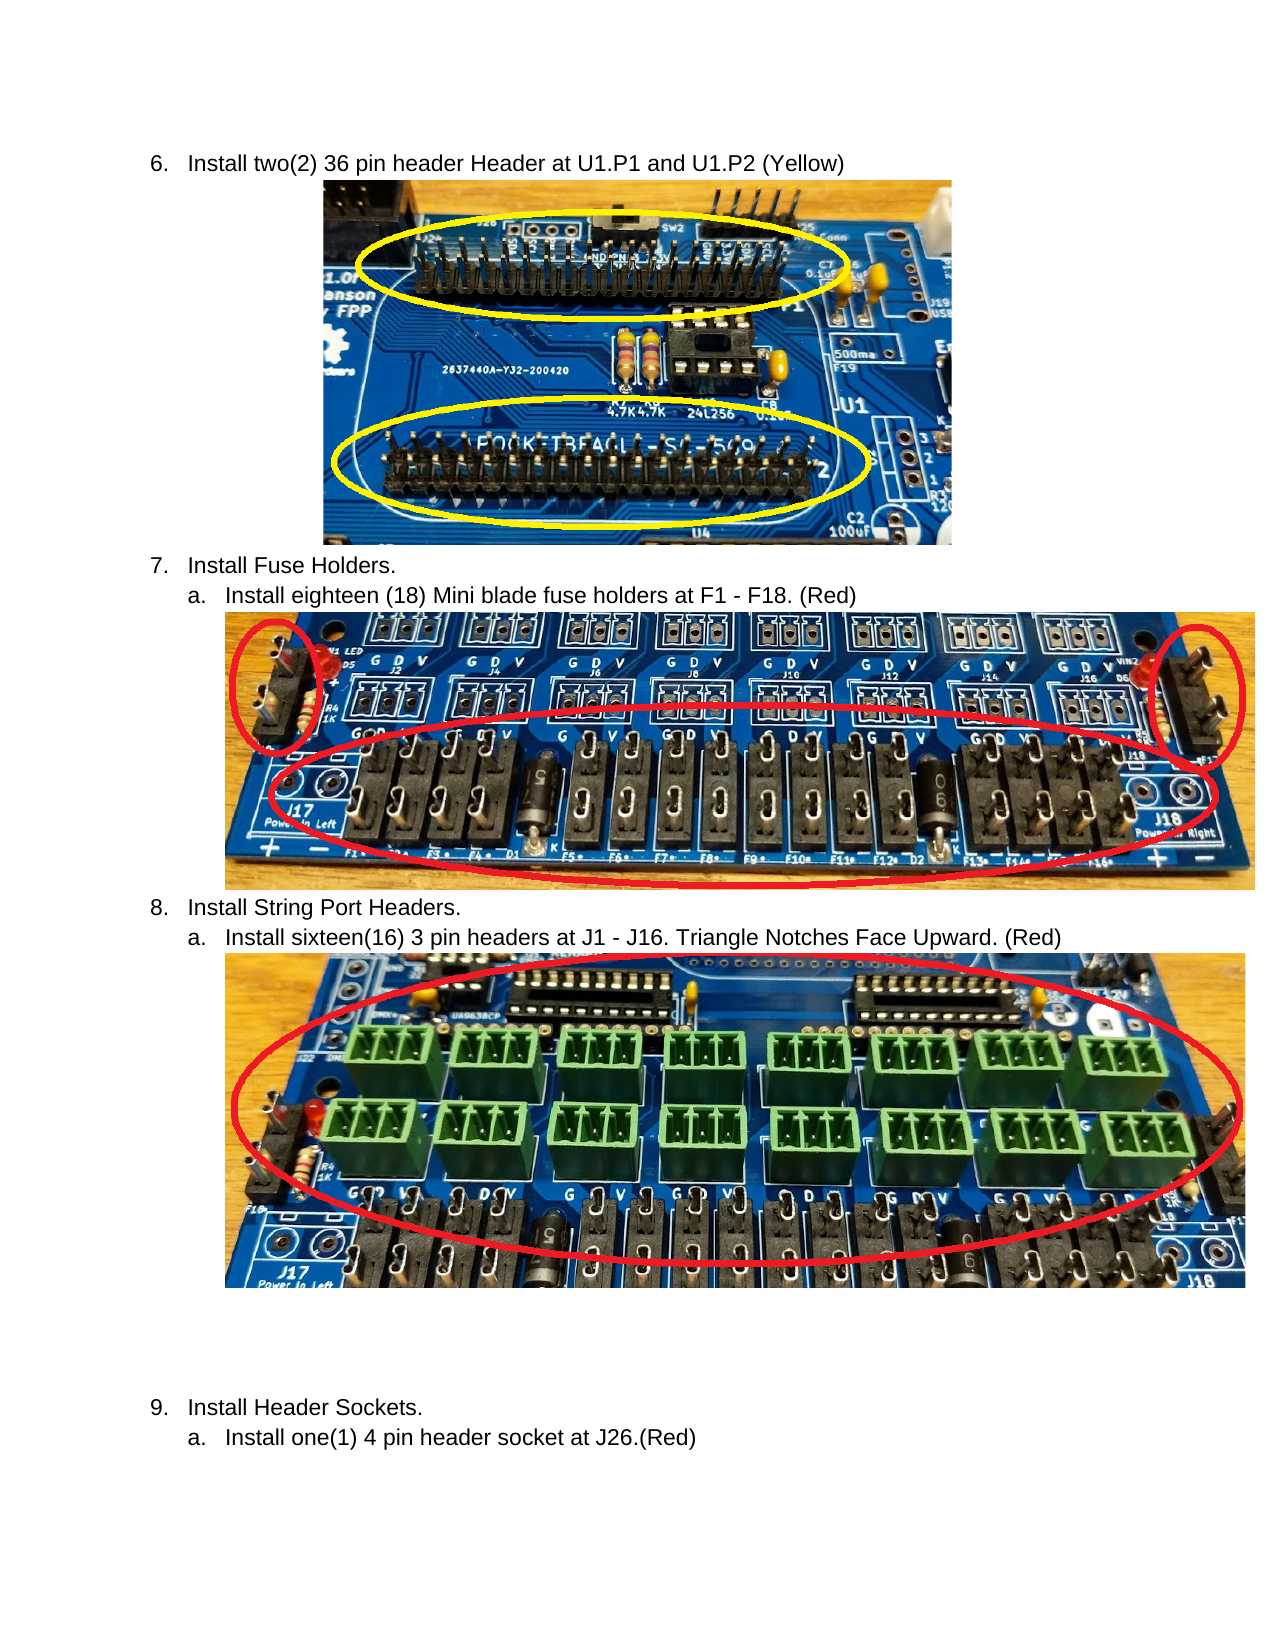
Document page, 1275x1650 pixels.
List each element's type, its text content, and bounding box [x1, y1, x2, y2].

list Install sixteen(16) 3 pin headers at J1 - J16. Triangle Notches Face Upward. (Red) [187, 924, 1125, 1329]
picture [225, 953, 1246, 1288]
picture [225, 612, 1256, 890]
list Install Fuse Holders. [150, 180, 1125, 578]
list Install String Port Headers. [150, 893, 1125, 920]
list Install eighteen (18) Mini blade fuse holders at F1 - F18. (Red) [187, 582, 1125, 889]
list Install one(1) 4 pin header socket at J26.(Red) [187, 1424, 1125, 1450]
list Install Header Sockets. [150, 1394, 1125, 1420]
list Install two(2) 36 pin header Header at U1.P1 and U1.P2 (Yellow) [150, 150, 1125, 176]
picture [323, 180, 952, 545]
